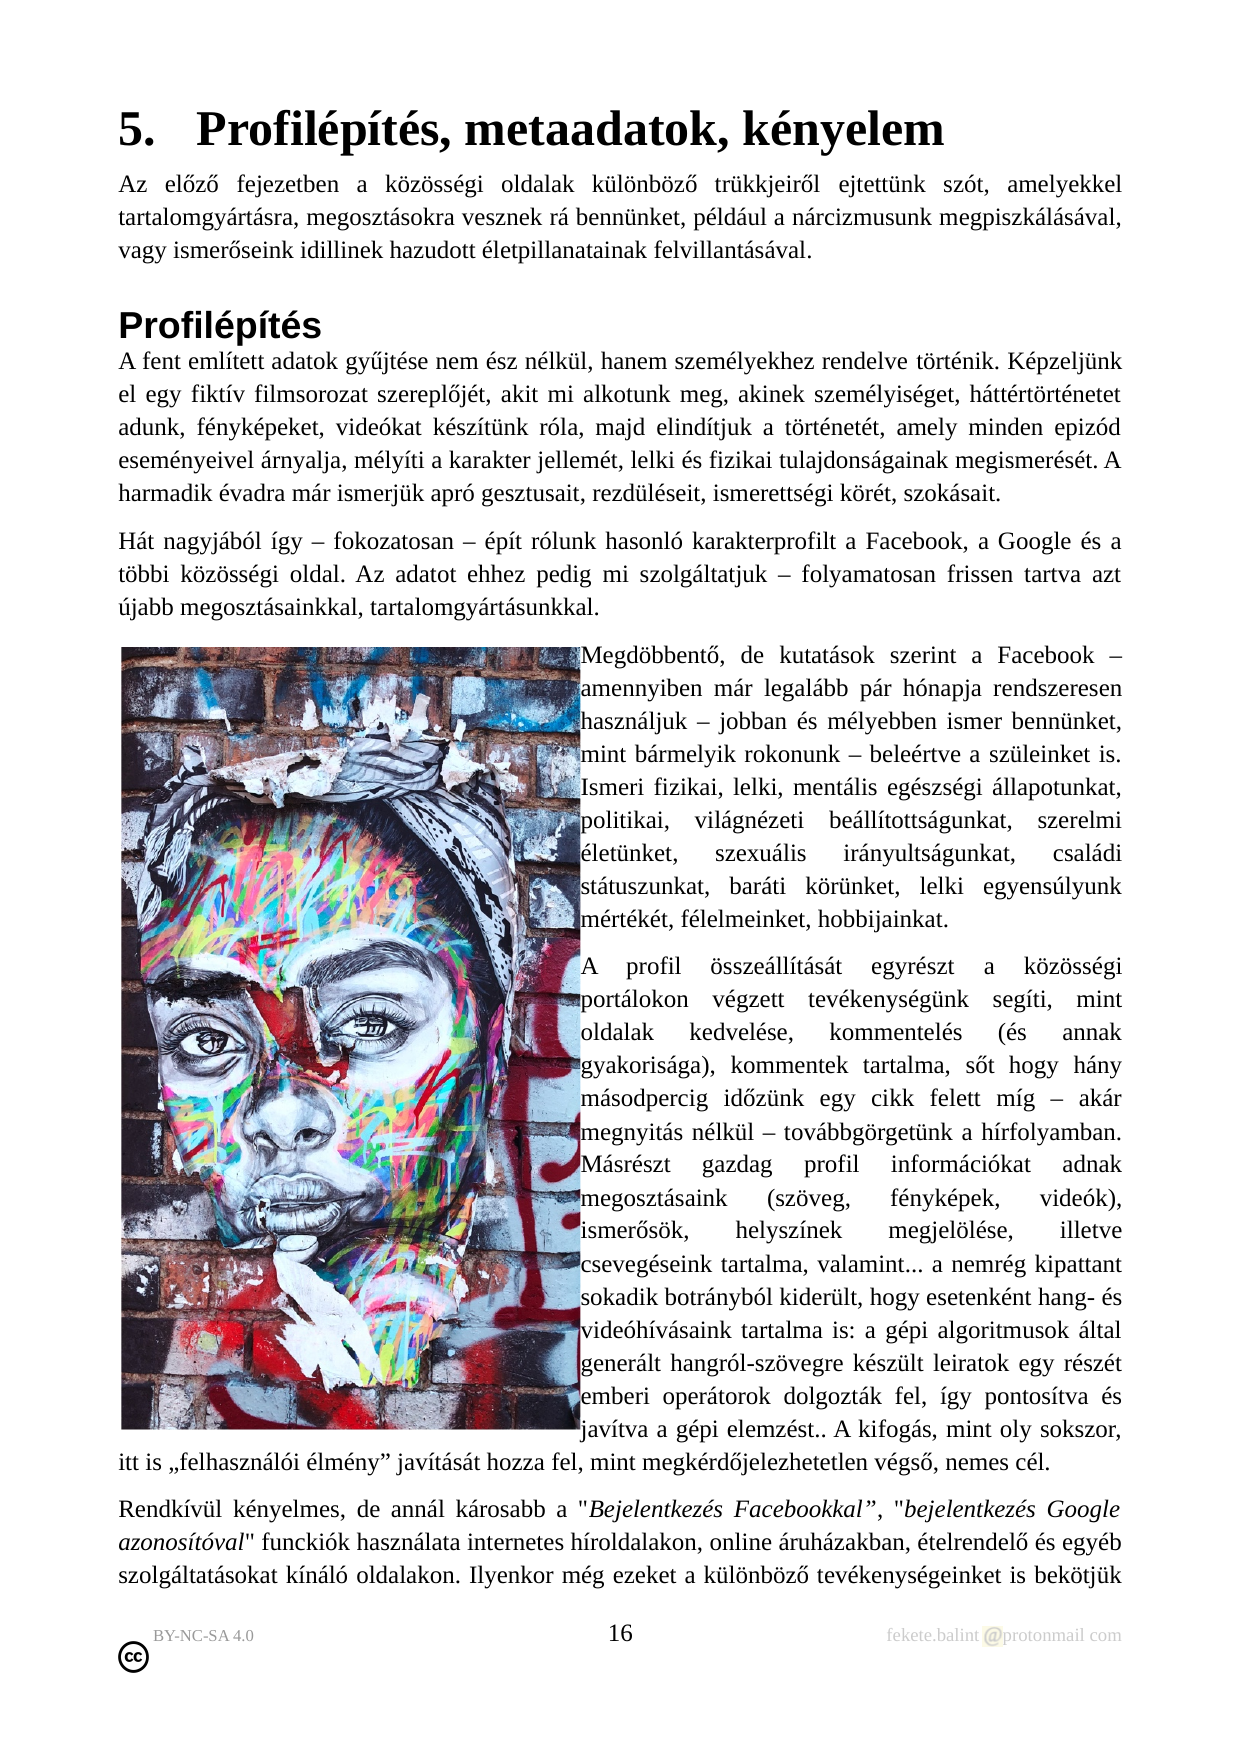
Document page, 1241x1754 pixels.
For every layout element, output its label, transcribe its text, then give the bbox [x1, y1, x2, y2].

picture [118, 1641, 149, 1673]
text Megdöbbentő, de kutatások szerint a Facebook – amennyiben már legalább pár hónapja rendszeresen használjuk – jobban és mélyebben ismer bennünket, mint bármelyik rokonunk – beleértve a szüleinket is. Ismeri fizikai, lelki, mentális egészségi állapotunkat, politikai, világnézeti beállítottságunkat, szerelmi életünket, szexuális irányultságunkat, családi státuszunkat, baráti körünket, lelki egyensúlyunk mértékét, félelmeinket, hobbijainkat. [118, 640, 1122, 933]
text Rendkívül kényelmes, de annál károsabb a "Bejelentkezés Facebookkal”, "bejelentkezés Google azonosítóval" funckiók használata internetes híroldalakon, online áruházakban, ételrendelő és egyéb szolgáltatásokat kínáló oldalakon. Ilyenkor még ezeket a különböző tevékenységeinket is bekötjük [118, 1494, 1122, 1589]
text A profil összeállítását egyrészt a közösségi portálokon végzett tevékenységünk segíti, mint oldalak kedvelése, kommentelés (és annak gyakorisága), kommentek tartalma, sőt hogy hány másodpercig időzünk egy cikk felett míg – akár megnyitás nélkül – továbbgörgetünk a hírfolyamban. Másrészt gazdag profil információkat adnak megosztásaink (szöveg, fényképek, videók), ismerősök, helyszínek megjelölése, illetve csevegéseink tartalma, valamint... a nemrég kipattant sokadik botrányból kiderült, hogy esetenként hang- és videóhívásaink tartalma is: a gépi algoritmusok által generált hangról-szövegre készült leiratok egy részét emberi operátorok dolgozták fel, így pontosítva és javítva a gépi elemzést.. A kifogás, mint oly sokszor, itt is „felhasználói élmény” javítását hozza fel, mint megkérdőjelezhetetlen végső, nemes cél. [118, 951, 1122, 1476]
subtitle Profilépítés [118, 303, 1122, 346]
picture [982, 1626, 1003, 1647]
picture [121, 647, 581, 1430]
text A fent említett adatok gyűjtése nem ész nélkül, hanem személyekhez rendelve történik. Képzeljünk el egy fiktív filmsorozat szereplőjét, akit mi alkotunk meg, akinek személyiséget, háttértörténetet adunk, fényképeket, videókat készítünk róla, majd elindítjuk a történetét, amely minden epizód eseményeivel árnyalja, mélyíti a karakter jellemét, lelki és fizikai tulajdonságainak megismerését. A harmadik évadra már ismerjük apró gesztusait, rezdüléseit, ismerettségi körét, szokásait. [118, 346, 1122, 507]
text Az előző fejezetben a közösségi oldalak különböző trükkjeiről ejtettünk szót, amelyekkel tartalomgyártásra, megosztásokra vesznek rá bennünket, például a nárcizmusunk megpiszkálásával, vagy ismerőseink idillinek hazudott életpillanatainak felvillantásával. [118, 169, 1122, 263]
subtitle Profilépítés, metaadatok, kényelem [118, 99, 1122, 156]
text Hát nagyjából így – fokozatosan – épít rólunk hasonló karakterprofilt a Facebook, a Google és a többi közösségi oldal. Az adatot ehhez pedig mi szolgáltatjuk – folyamatosan frissen tartva azt újabb megosztásainkkal, tartalomgyártásunkkal. [118, 526, 1122, 621]
